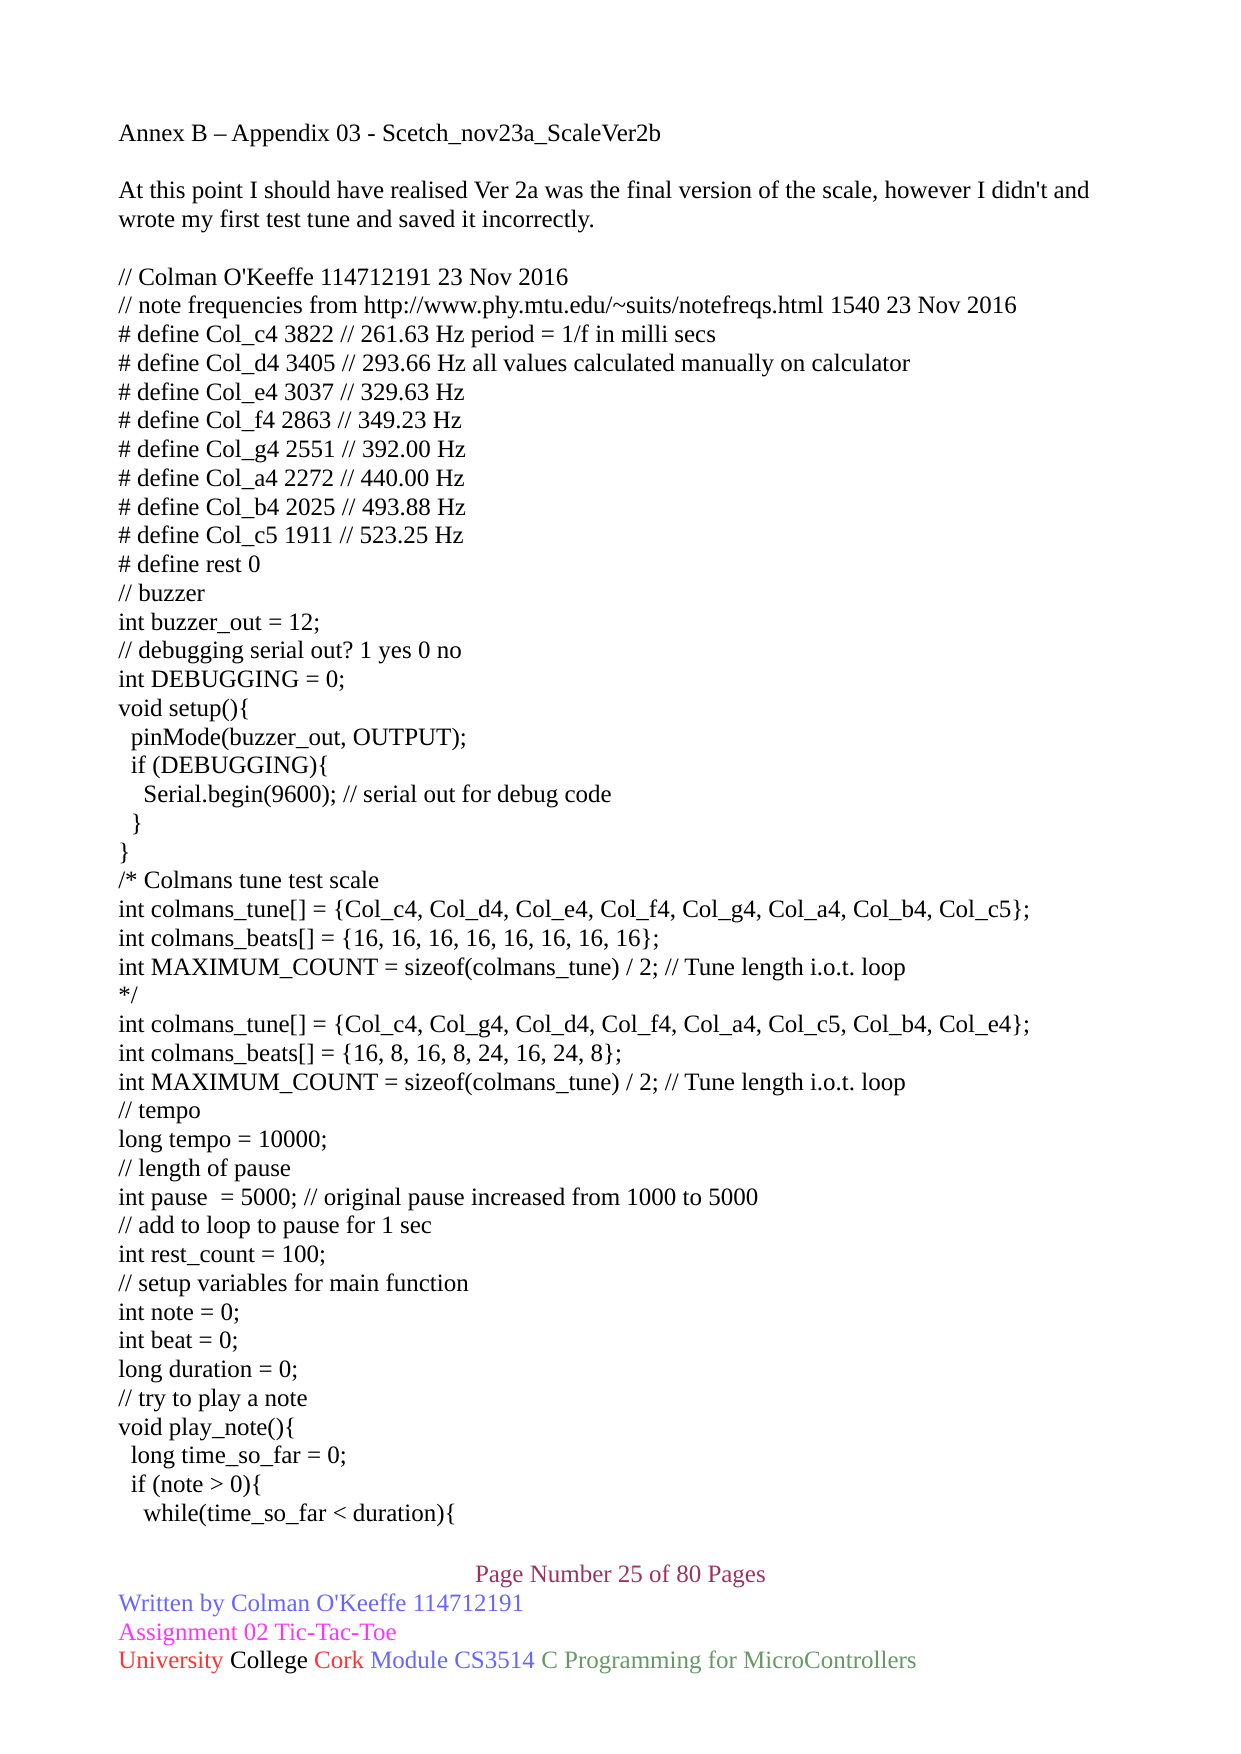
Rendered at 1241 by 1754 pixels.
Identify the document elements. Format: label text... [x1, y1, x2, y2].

text int MAXIMUM_COUNT = sizeof(colmans_tune) / 2; // Tune length i.o.t. loop [118, 952, 1122, 981]
text int colmans_beats[] = {16, 16, 16, 16, 16, 16, 16, 16}; [118, 923, 1122, 952]
text # define Col_e4 3037 // 329.63 Hz [118, 377, 1122, 406]
text void setup(){ [118, 693, 1122, 722]
text // buzzer [118, 578, 1122, 607]
text } [118, 837, 1122, 866]
text int note = 0; [118, 1297, 1122, 1326]
text int colmans_beats[] = {16, 8, 16, 8, 24, 16, 24, 8}; [118, 1038, 1122, 1067]
text Annex B – Appendix 03 - Scetch_nov23a_ScaleVer2b [118, 118, 1122, 147]
text # define Col_f4 2863 // 349.23 Hz [118, 406, 1122, 434]
text int colmans_tune[] = {Col_c4, Col_g4, Col_d4, Col_f4, Col_a4, Col_c5, Col_b4, Col_e4}; [118, 1009, 1122, 1038]
text # define Col_c5 1911 // 523.25 Hz [118, 521, 1122, 549]
text long tempo = 10000; [118, 1124, 1122, 1153]
text */ [118, 981, 1122, 1009]
text int beat = 0; [118, 1326, 1122, 1354]
text while(time_so_far < duration){ [118, 1498, 1122, 1527]
text if (note > 0){ [118, 1469, 1122, 1498]
text # define rest 0 [118, 549, 1122, 578]
text int pause = 5000; // original pause increased from 1000 to 5000 [118, 1182, 1122, 1211]
text // try to play a note [118, 1383, 1122, 1412]
text /* Colmans tune test scale [118, 866, 1122, 894]
text void play_note(){ [118, 1412, 1122, 1441]
text Serial.begin(9600); // serial out for debug code [118, 779, 1122, 808]
text int MAXIMUM_COUNT = sizeof(colmans_tune) / 2; // Tune length i.o.t. loop [118, 1067, 1122, 1096]
text // length of pause [118, 1153, 1122, 1182]
text pinMode(buzzer_out, OUTPUT); [118, 722, 1122, 751]
text if (DEBUGGING){ [118, 751, 1122, 779]
text # define Col_g4 2551 // 392.00 Hz [118, 434, 1122, 463]
text // Colman O'Keeffe 114712191 23 Nov 2016 [118, 262, 1122, 291]
text // tempo [118, 1096, 1122, 1124]
text } [118, 808, 1122, 837]
text long duration = 0; [118, 1354, 1122, 1383]
text // add to loop to pause for 1 sec [118, 1211, 1122, 1239]
text int rest_count = 100; [118, 1239, 1122, 1268]
text At this point I should have realised Ver 2a was the final version of the scale, however I didn't and wrote my first test tune and saved it incorrectly. [118, 176, 1122, 233]
text # define Col_a4 2272 // 440.00 Hz [118, 463, 1122, 492]
text # define Col_c4 3822 // 261.63 Hz period = 1/f in milli secs [118, 319, 1122, 348]
text int buzzer_out = 12; [118, 607, 1122, 636]
text // note frequencies from http://www.phy.mtu.edu/~suits/notefreqs.html 1540 23 Nov 2016 [118, 291, 1122, 319]
text # define Col_b4 2025 // 493.88 Hz [118, 492, 1122, 521]
text // debugging serial out? 1 yes 0 no [118, 636, 1122, 664]
text int DEBUGGING = 0; [118, 664, 1122, 693]
text long time_so_far = 0; [118, 1441, 1122, 1469]
text // setup variables for main function [118, 1268, 1122, 1297]
text # define Col_d4 3405 // 293.66 Hz all values calculated manually on calculator [118, 348, 1122, 377]
text int colmans_tune[] = {Col_c4, Col_d4, Col_e4, Col_f4, Col_g4, Col_a4, Col_b4, Col_c5}; [118, 894, 1122, 923]
